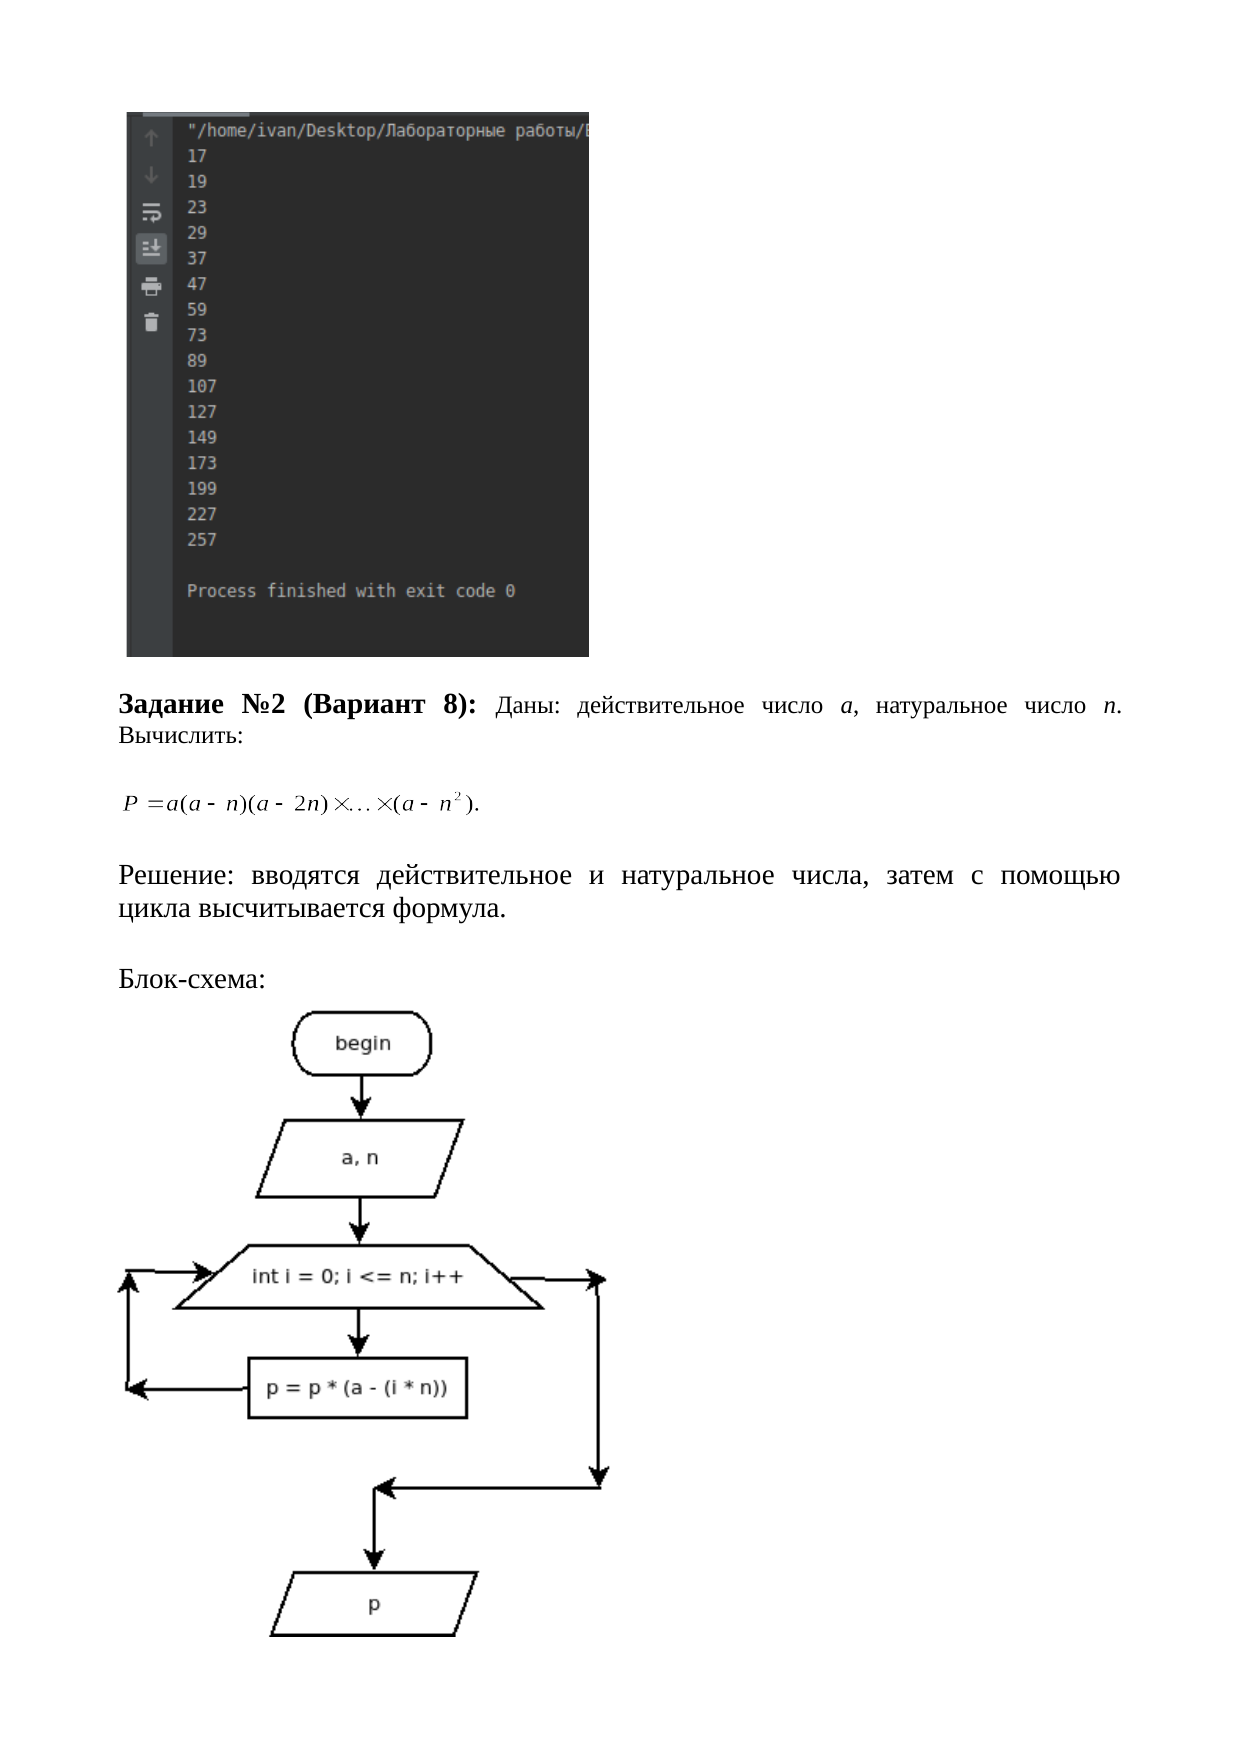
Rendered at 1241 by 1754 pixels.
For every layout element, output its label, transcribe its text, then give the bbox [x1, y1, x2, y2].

picture [333, 112, 434, 657]
picture [116, 1008, 611, 1637]
text Блок-схема: [118, 962, 1122, 995]
text Решение: вводятся действительное и натуральное числа, затем с помощью цикла высчитывается формула. [118, 857, 1122, 924]
text Задание №2 (Вариант 8): Даны: действительное число a, натуральное число n. Вычислить: [118, 686, 1122, 749]
